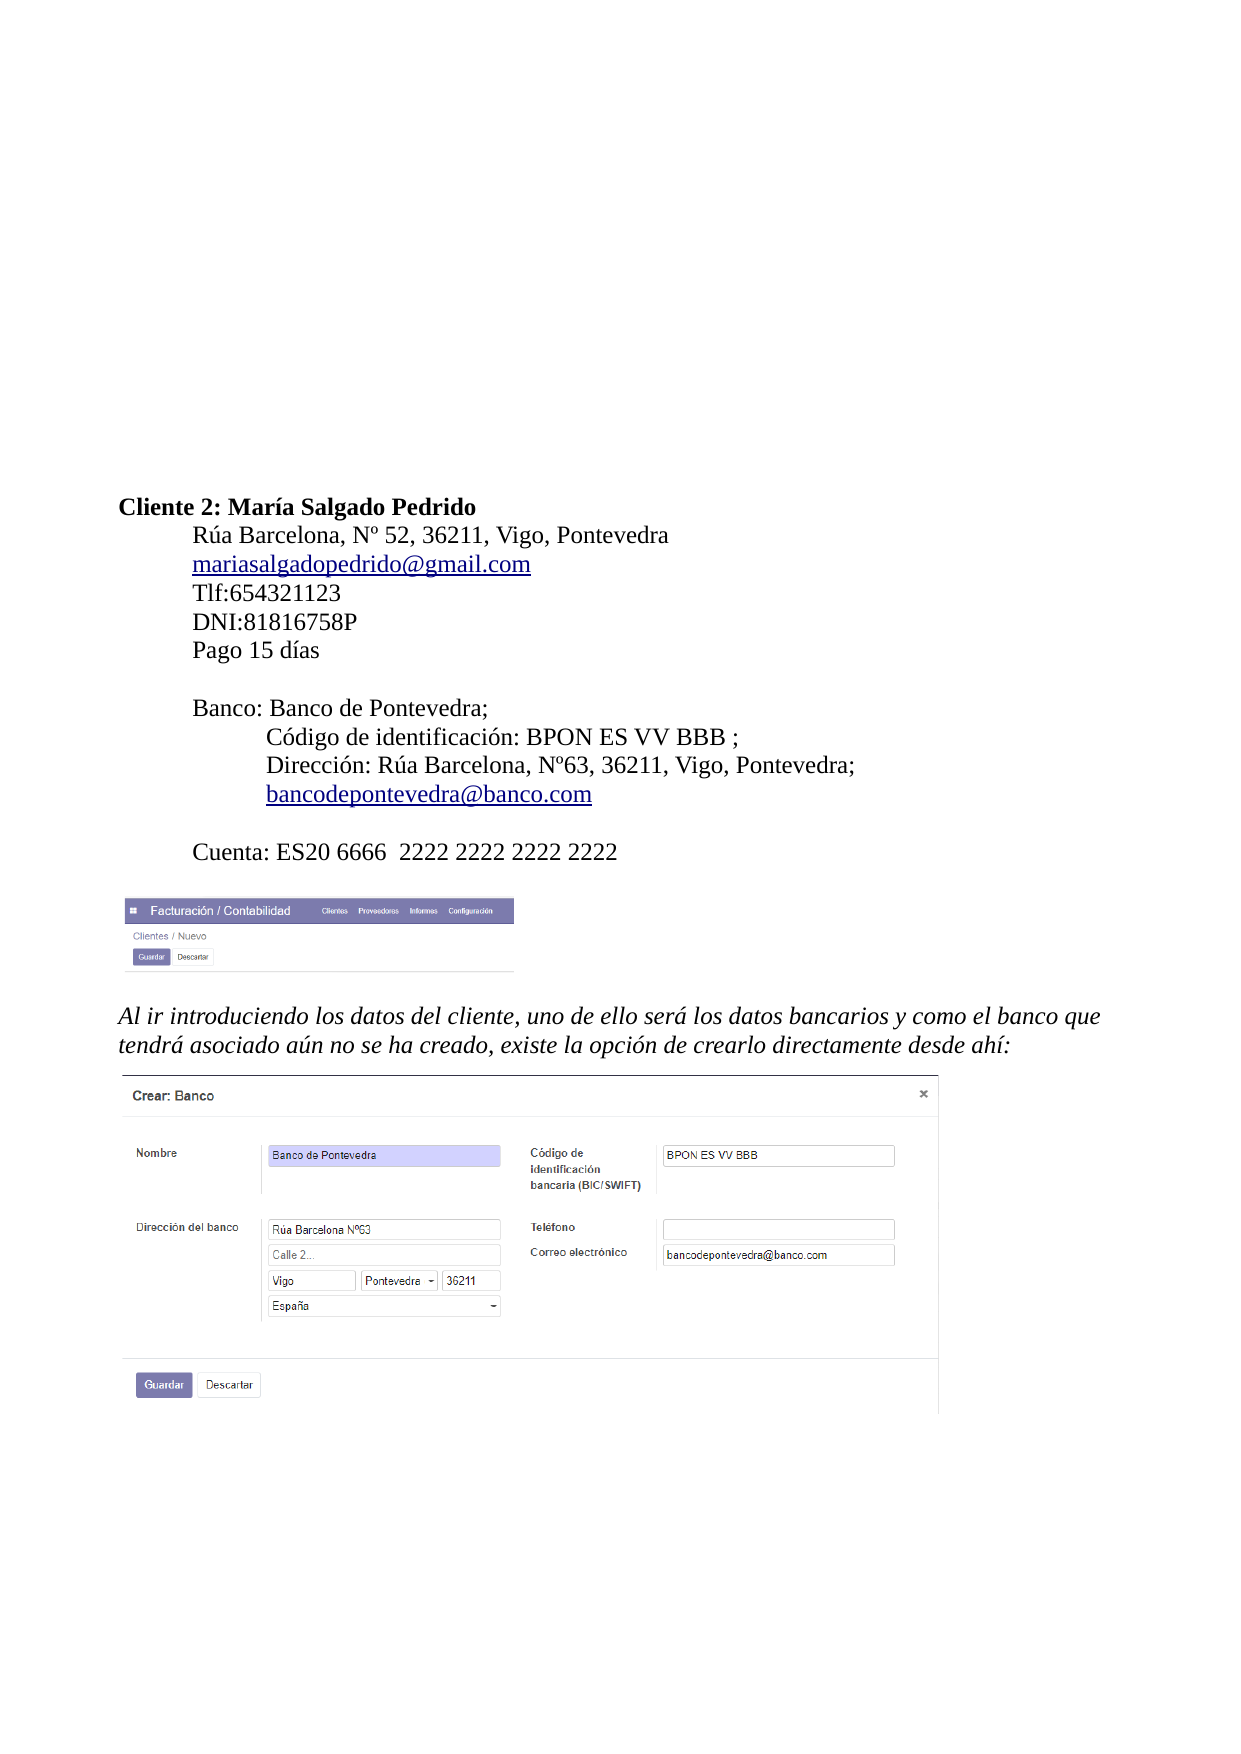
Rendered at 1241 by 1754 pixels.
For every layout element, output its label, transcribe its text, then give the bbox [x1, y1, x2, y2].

text Cuenta: ES20 6666 2222 2222 2222 2222 [118, 837, 1122, 866]
text DNI:81816758P [118, 607, 1122, 636]
text Al ir introduciendo los datos del cliente, uno de ello será los datos bancarios y como el banco que tendrá asociado aún no se ha creado, existe la opción de crearlo directamente desde ahí: [118, 1001, 1122, 1059]
picture [122, 1075, 939, 1414]
text Tlf:654321123 [118, 578, 1122, 607]
text Rúa Barcelona, Nº 52, 36211, Vigo, Pontevedra [118, 521, 1122, 549]
text Pago 15 días [118, 636, 1122, 664]
text Código de identificación: BPON ES VV BBB ; [118, 722, 1122, 751]
text Dirección: Rúa Barcelona, Nº63, 36211, Vigo, Pontevedra; [118, 751, 1122, 779]
text Banco: Banco de Pontevedra; [118, 693, 1122, 722]
text Cliente 2: María Salgado Pedrido [118, 492, 1122, 521]
picture [124, 896, 514, 973]
text mariasalgadopedrido@gmail.com [118, 549, 1122, 578]
text bancodepontevedra@banco.com [118, 779, 1122, 808]
